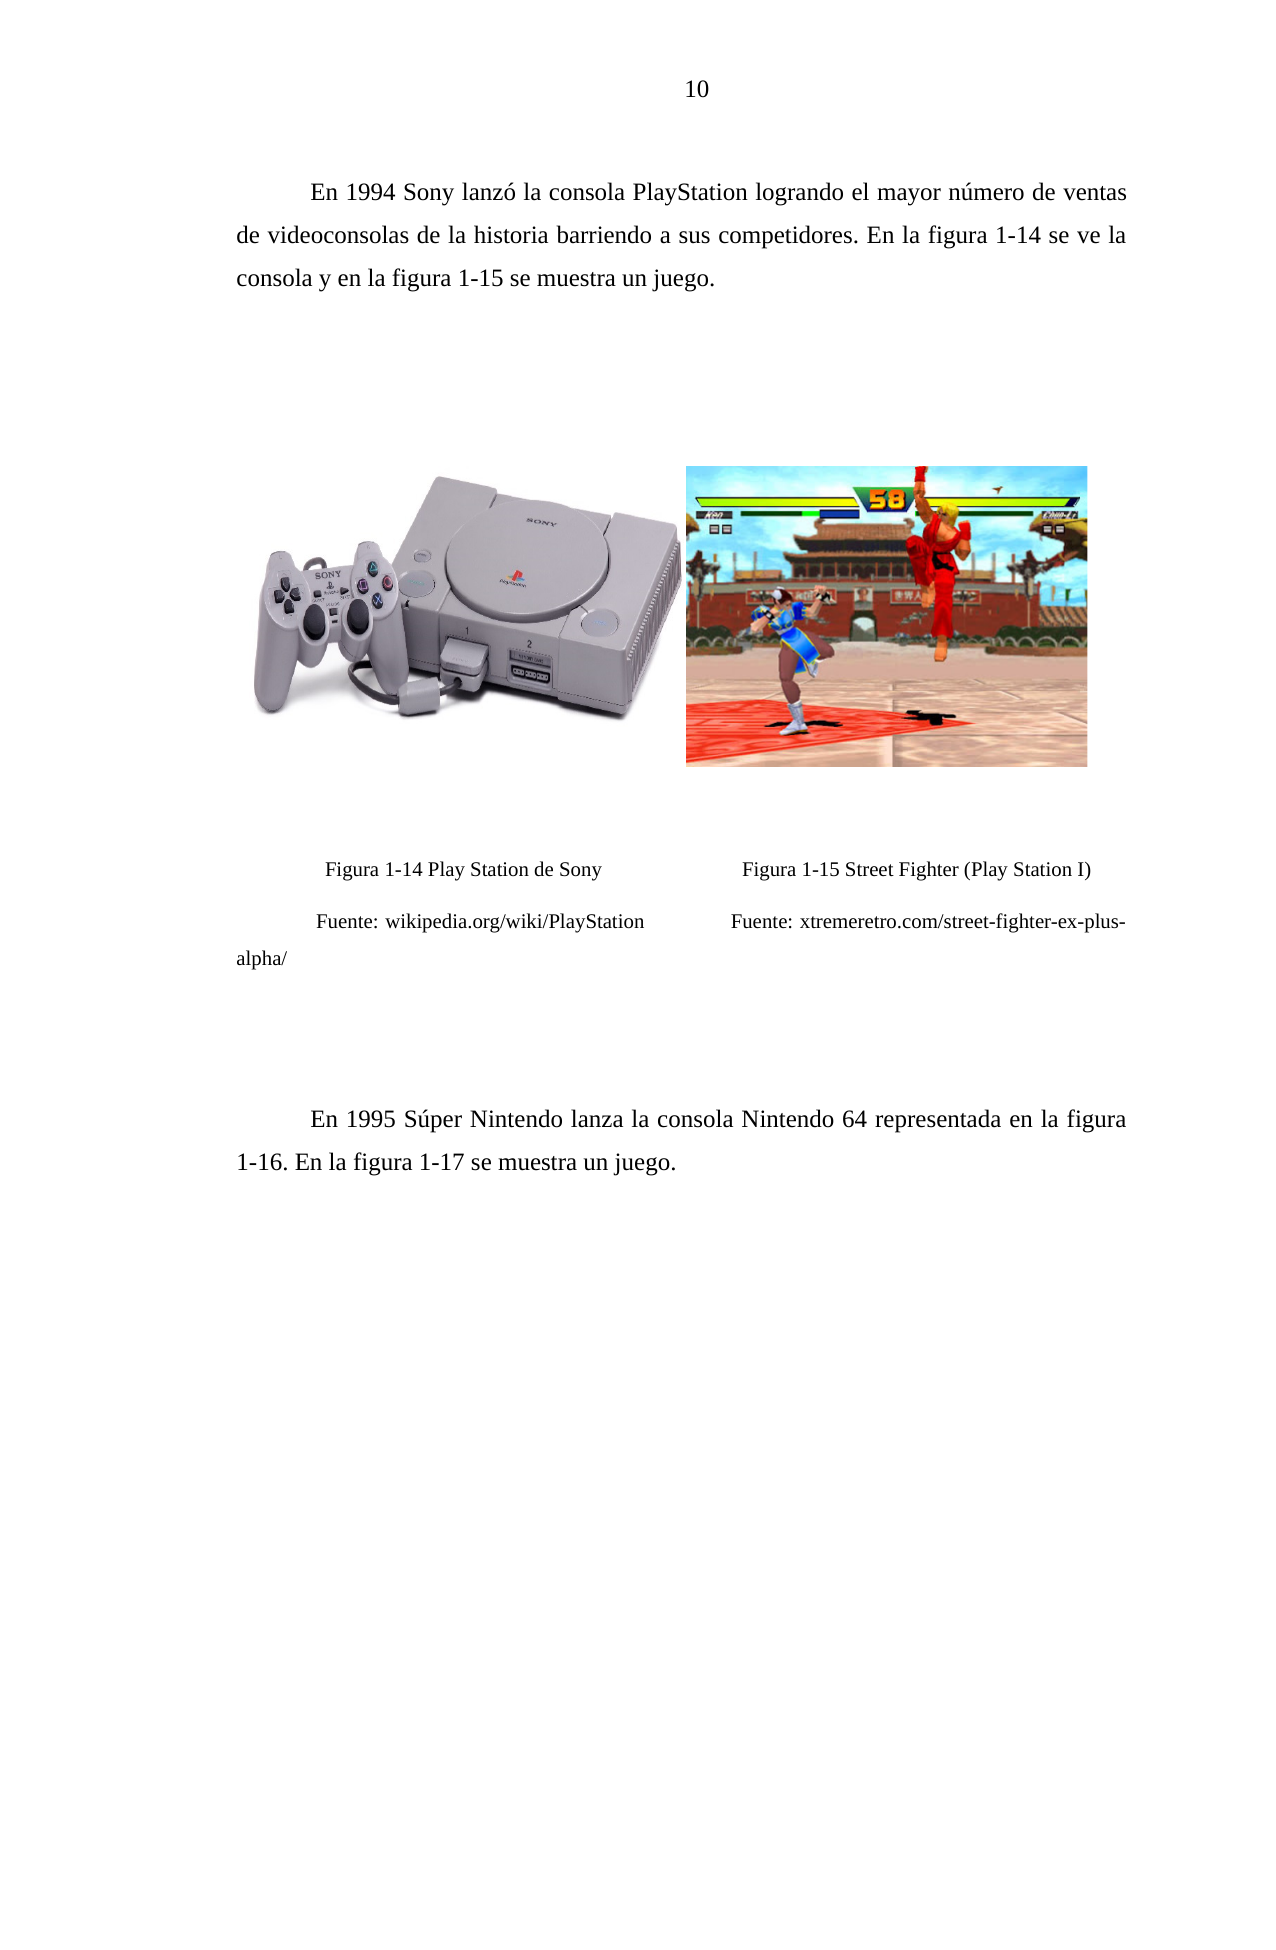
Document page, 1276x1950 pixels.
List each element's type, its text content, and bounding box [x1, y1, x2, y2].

text Fuente: wikipedia.org/wiki/PlayStation Fuente: xtremeretro.com/street-fighter-ex-plus-alpha/ [236, 909, 1128, 969]
text Figura 1-14 Play Station de Sony Figura 1-15 Street Fighter (Play Station I) [236, 857, 1128, 881]
text En 1994 Sony lanzó la consola PlayStation logrando el mayor número de ventas de videoconsolas de la historia barriendo a sus competidores. En la figura 1-14 se ve la consola y en la figura 1-15 se muestra un juego. [236, 177, 1128, 292]
text En 1995 Súper Nintendo lanza la consola Nintendo 64 representada en la figura 1-16. En la figura 1-17 se muestra un juego. [236, 1104, 1128, 1176]
